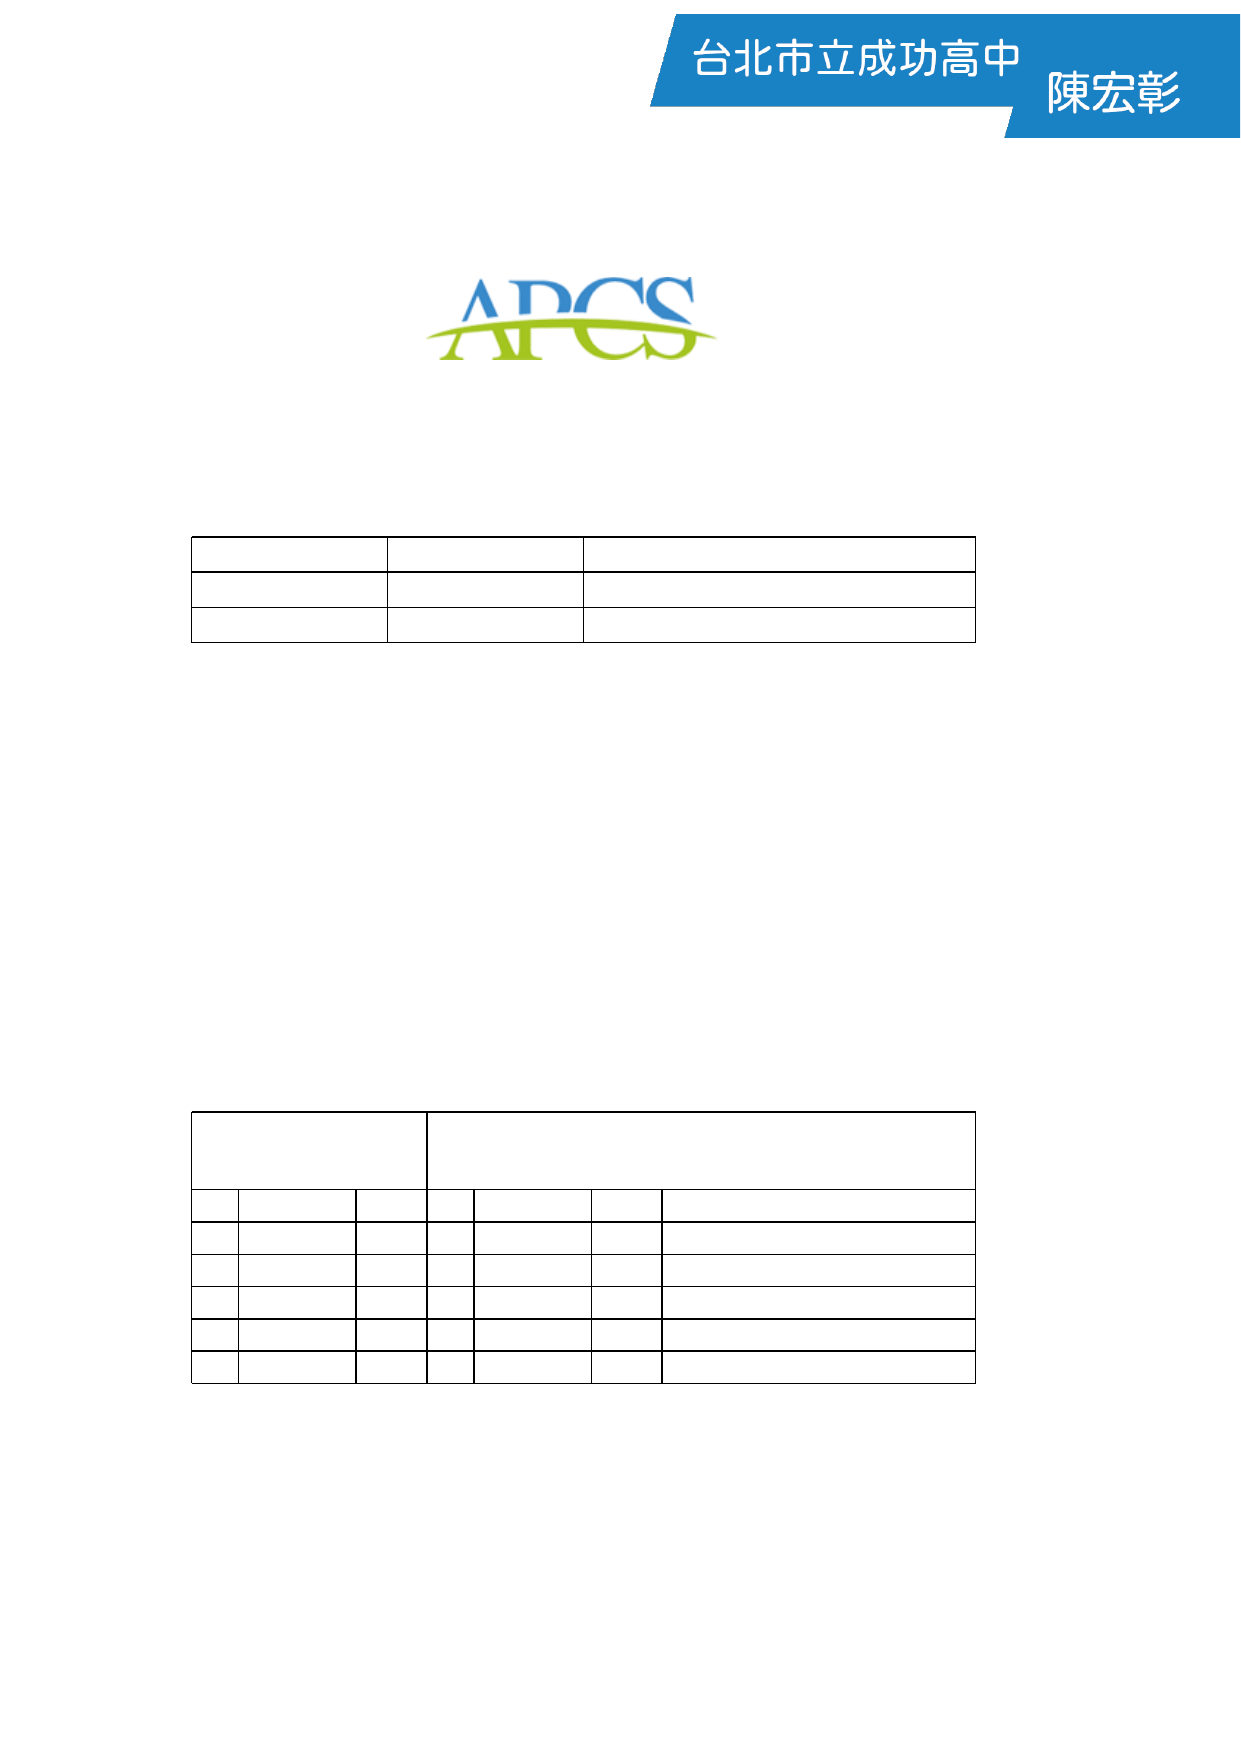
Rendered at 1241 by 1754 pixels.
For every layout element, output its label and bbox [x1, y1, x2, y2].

picture [0, 0, 1241, 152]
